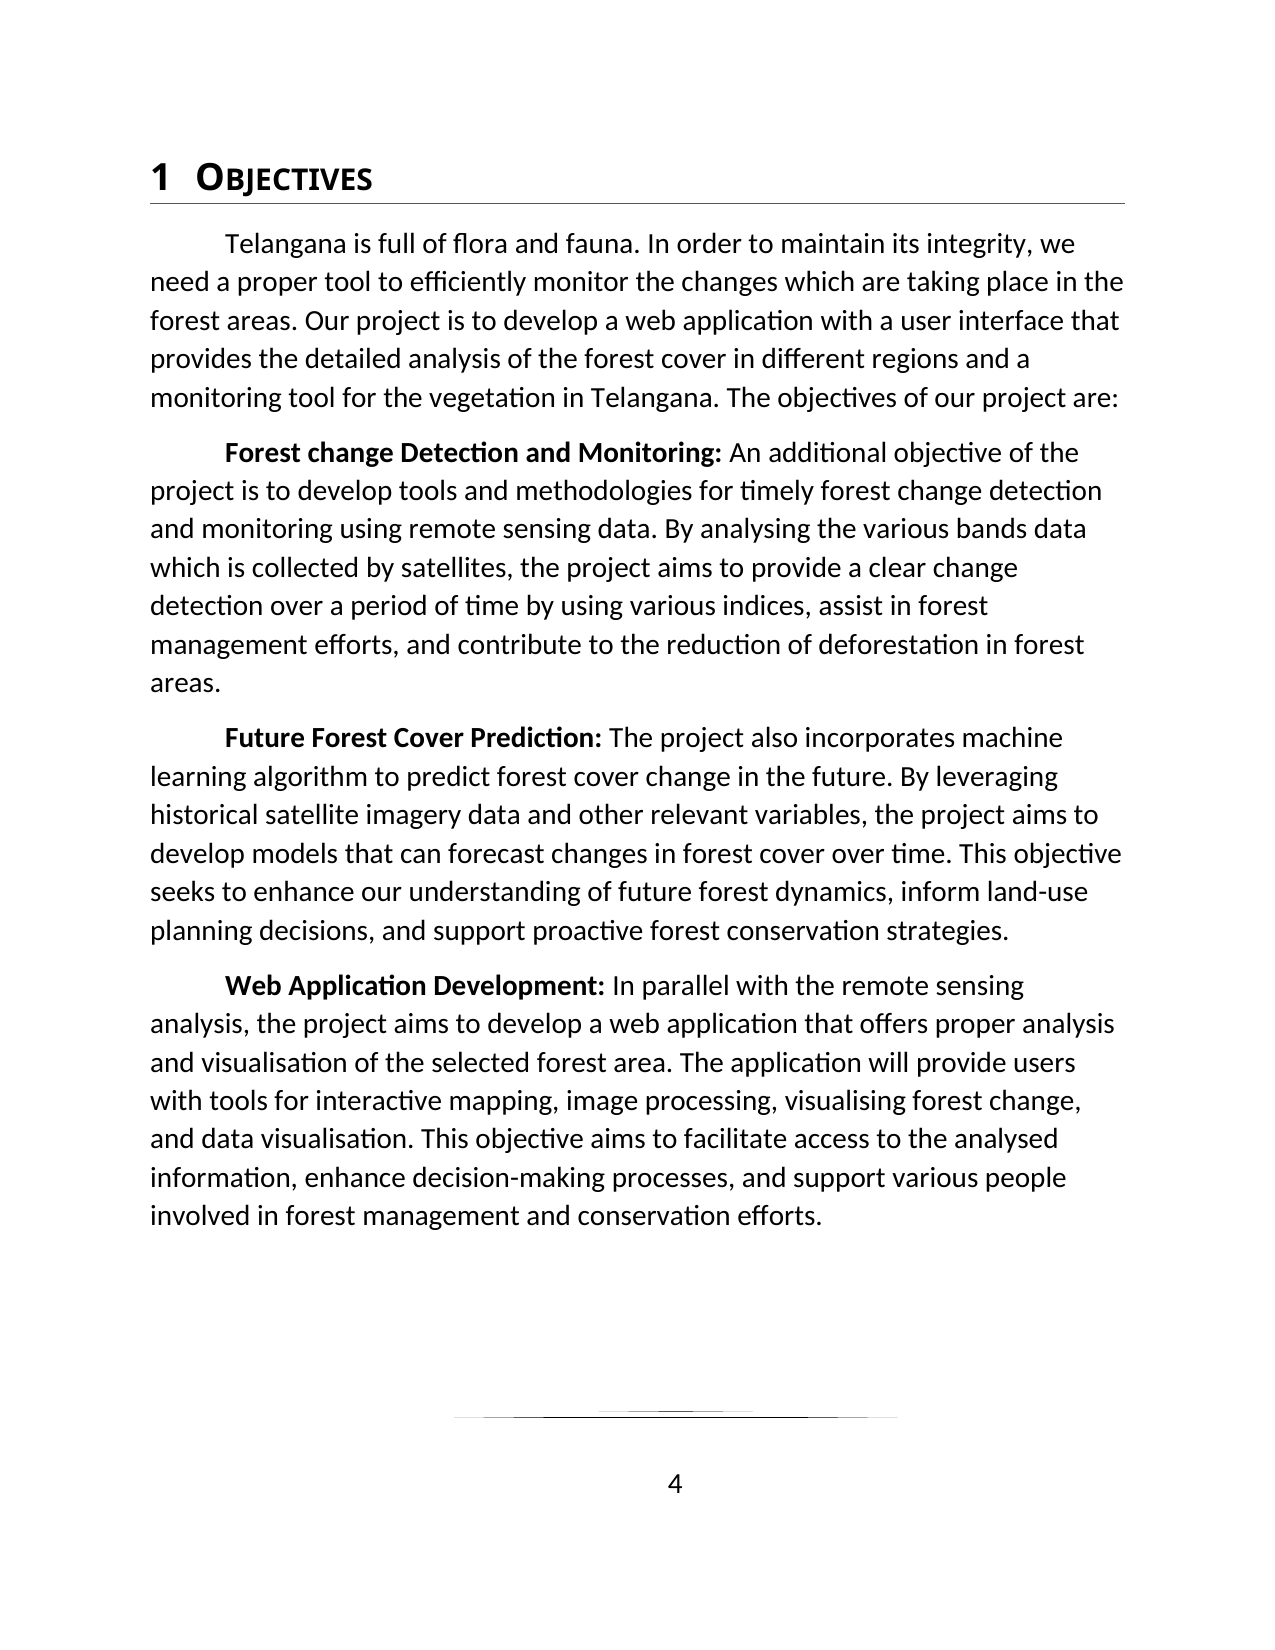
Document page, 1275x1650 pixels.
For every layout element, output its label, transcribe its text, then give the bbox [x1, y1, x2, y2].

text Future Forest Cover Prediction: The project also incorporates machine learning algorithm to predict forest cover change in the future. By leveraging historical satellite imagery data and other relevant variables, the project aims to develop models that can forecast changes in forest cover over time. This objective seeks to enhance our understanding of future forest dynamics, inform land-use planning decisions, and support proactive forest conservation strategies. [150, 719, 1125, 947]
subtitle Objectives [150, 150, 1125, 203]
text Telangana is full of flora and fauna. In order to maintain its integrity, we need a proper tool to efficiently monitor the changes which are taking place in the forest areas. Our project is to develop a web application with a user interface that provides the detailed analysis of the forest cover in different regions and a monitoring tool for the vegetation in Telangana. The objectives of our project are: [150, 225, 1125, 414]
text Web Application Development: In parallel with the remote sensing analysis, the project aims to develop a web application that offers proper analysis and visualisation of the selected forest area. The application will provide users with tools for interactive mapping, image processing, visualising forest change, and data visualisation. This objective aims to facilitate access to the analysed information, enhance decision-making processes, and support various people involved in forest management and conservation efforts. [150, 967, 1125, 1233]
text Forest change Detection and Monitoring: An additional objective of the project is to develop tools and methodologies for timely forest change detection and monitoring using remote sensing data. By analysing the various bands data which is collected by satellites, the project aims to provide a clear change detection over a period of time by using various indices, assist in forest management efforts, and contribute to the reduction of deforestation in forest areas. [150, 434, 1125, 700]
